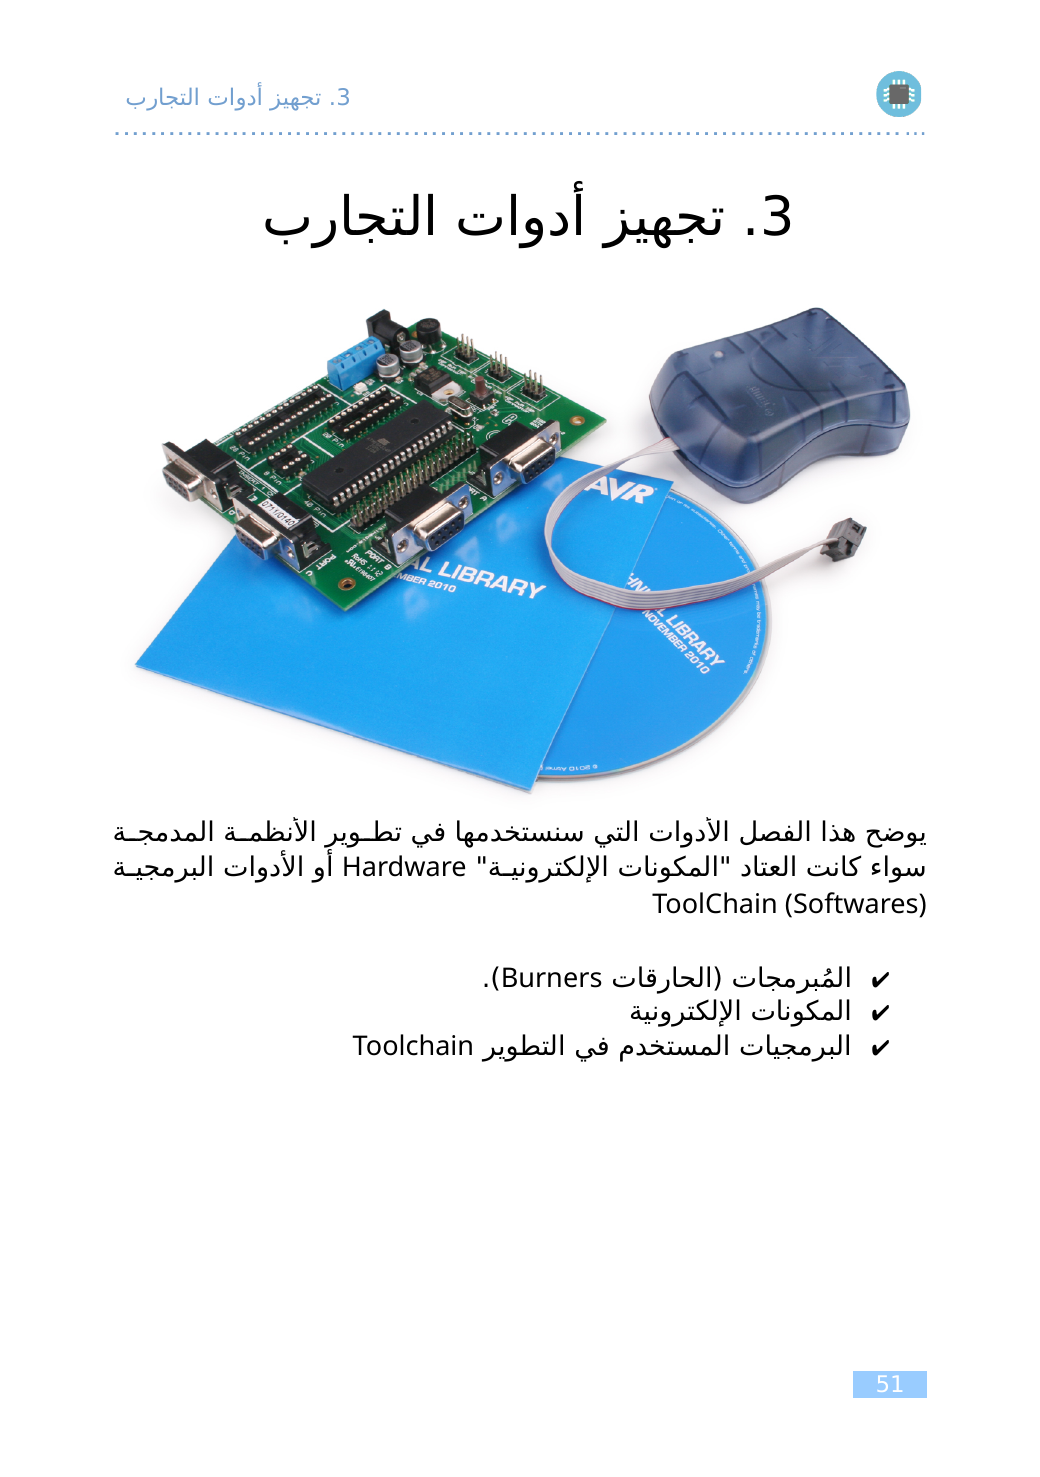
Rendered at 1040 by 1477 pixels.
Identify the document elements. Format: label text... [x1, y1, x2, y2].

subtitle 3. تجهيز أدوات التجارب [112, 185, 927, 248]
picture [112, 290, 927, 817]
picture [876, 71, 922, 117]
text يوضح هذا الفصل اﻷدوات التي سنستخدمها في تطوير اﻷنظمة المدمجة سواء كانت العتاد "المكونات اﻹلكترونية" Hardware أو اﻷدوات البرمجية ToolChain (Softwares) [112, 817, 927, 922]
list المكونات اﻹلكترونية [112, 995, 889, 1027]
list البرمجيات المستخدم في التطوير Toolchain [112, 1027, 889, 1064]
list المُبرمجات (الحارقات Burners). [112, 958, 889, 995]
